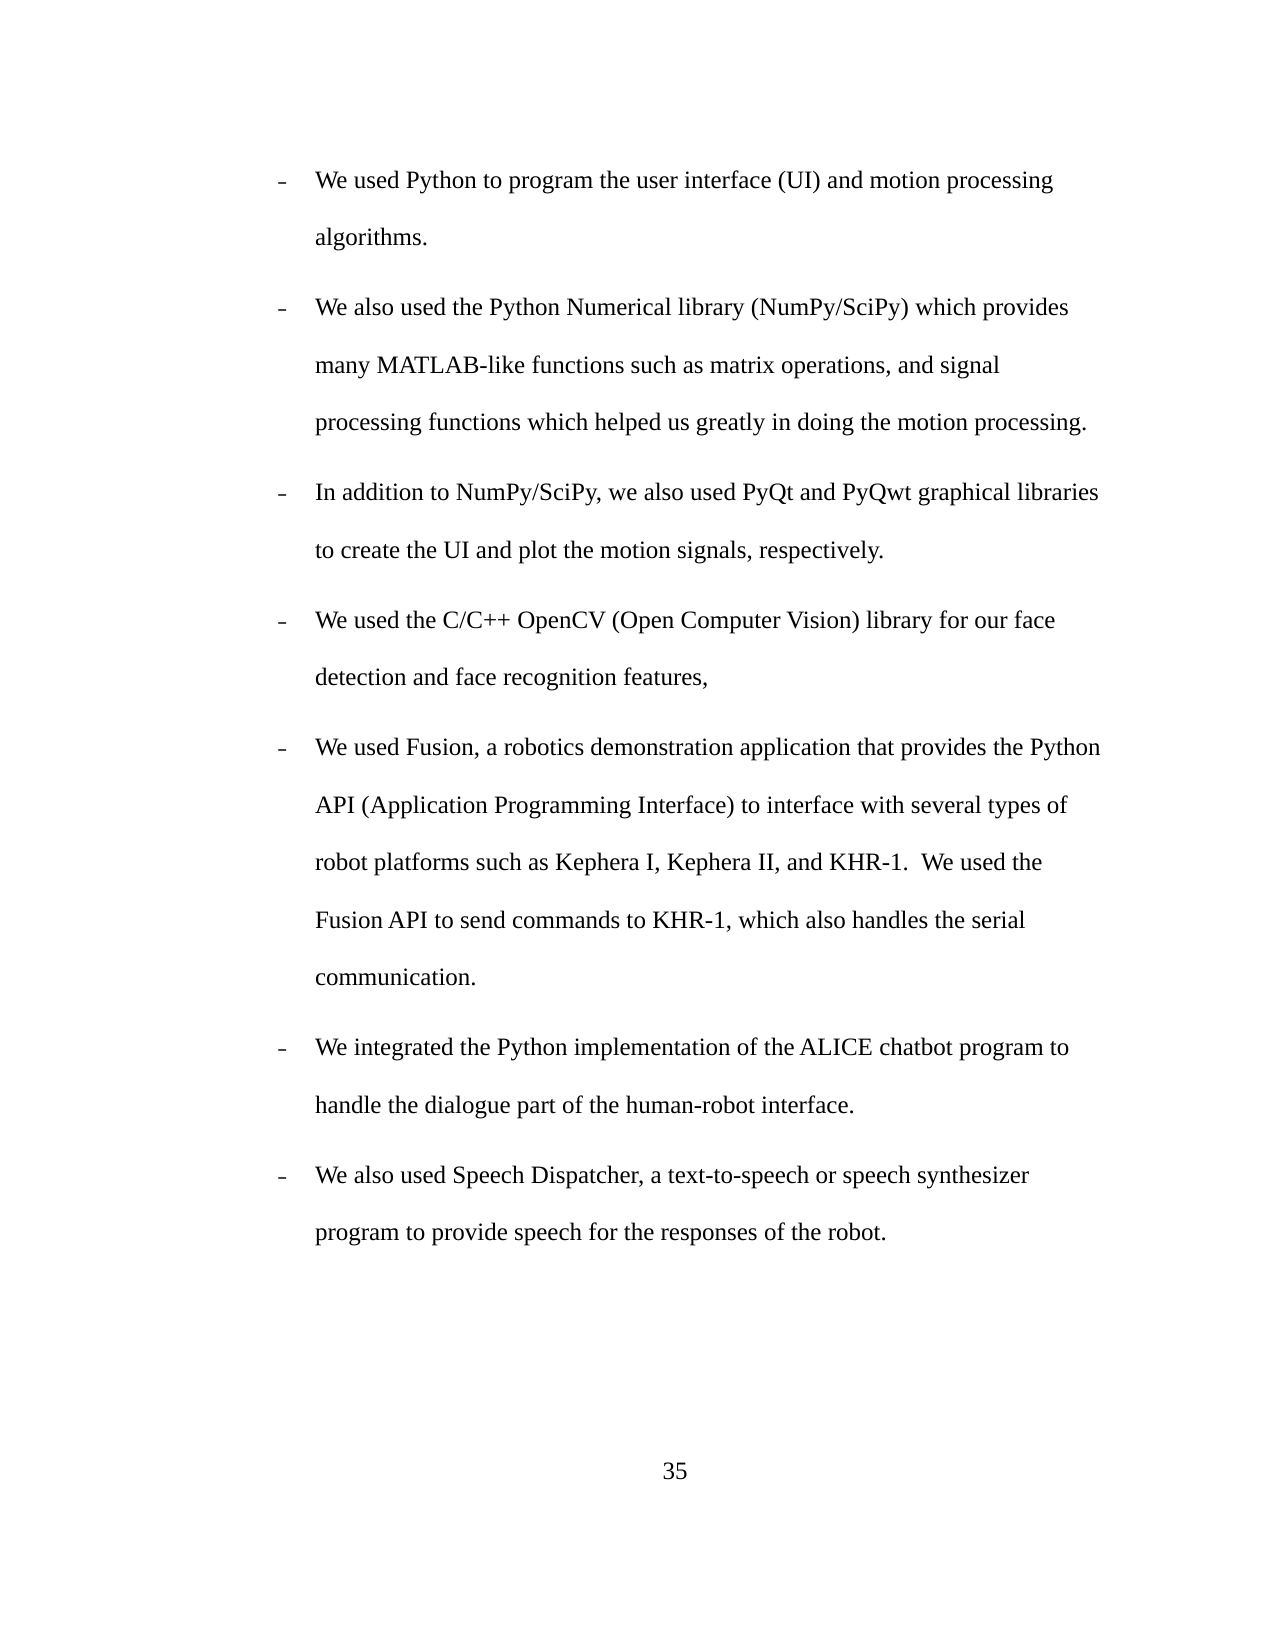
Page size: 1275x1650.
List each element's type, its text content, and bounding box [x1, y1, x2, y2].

list We used Python to program the user interface (UI) and motion processing algorithms. [277, 165, 1110, 251]
list We also used the Python Numerical library (NumPy/SciPy) which provides many MATLAB-like functions such as matrix operations, and signal processing functions which helped us greatly in doing the motion processing. [277, 292, 1110, 436]
list We used the C/C++ OpenCV (Open Computer Vision) library for our face detection and face recognition features, [277, 605, 1110, 691]
list We used Fusion, a robotics demonstration application that provides the Python API (Application Programming Interface) to interface with several types of robot platforms such as Kephera I, Kephera II, and KHR-1. We used the Fusion API to send commands to KHR-1, which also handles the serial communication. [277, 732, 1110, 991]
list We also used Speech Dispatcher, a text-to-speech or speech synthesizer program to provide speech for the responses of the robot. [277, 1160, 1110, 1246]
list In addition to NumPy/SciPy, we also used PyQt and PyQwt graphical libraries to create the UI and plot the motion signals, respectively. [277, 477, 1110, 563]
list We integrated the Python implementation of the ALICE chatbot program to handle the dialogue part of the human-robot interface. [277, 1032, 1110, 1118]
